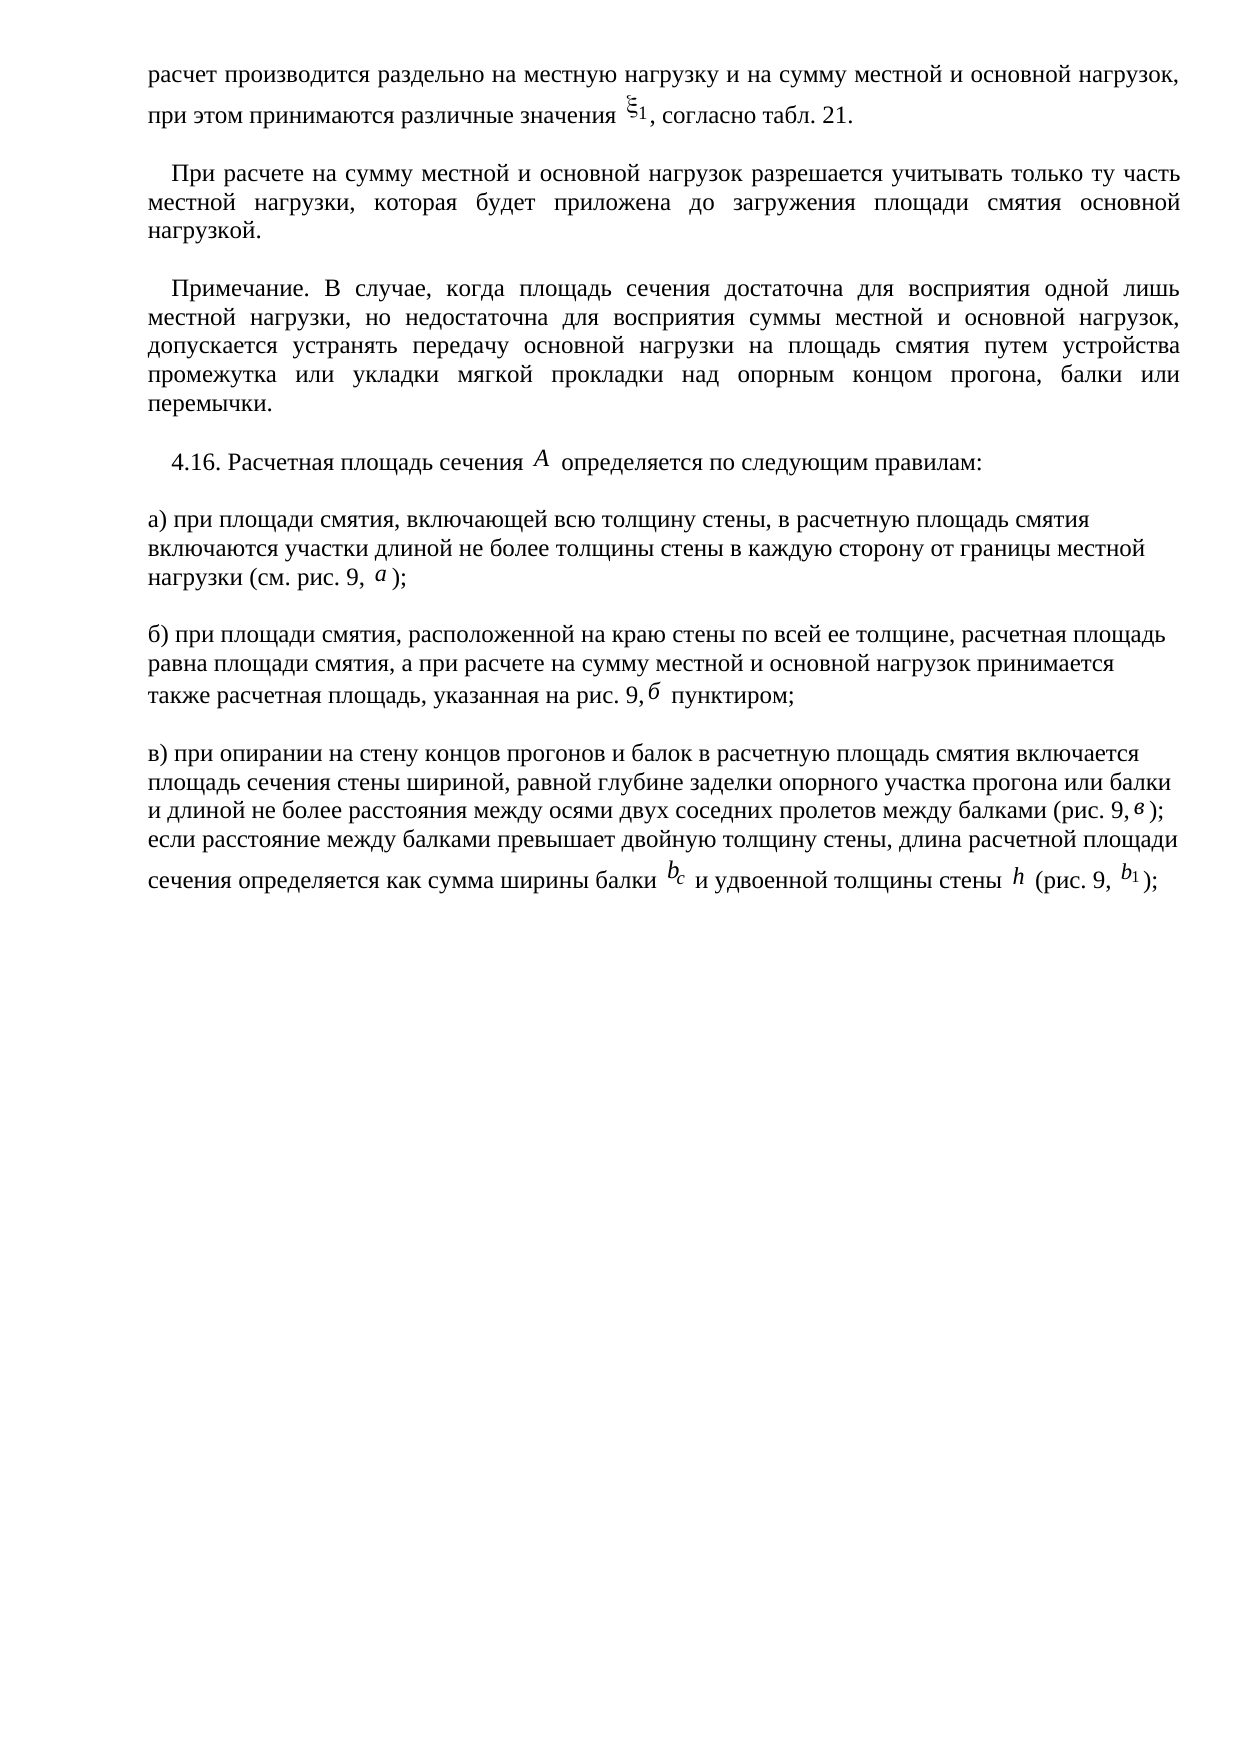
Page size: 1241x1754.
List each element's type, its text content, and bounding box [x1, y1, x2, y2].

text расчет производится раздельно на местную нагрузку и на сумму местной и основной нагрузок, при этом принимаются различные значения , согласно табл. 21. [148, 59, 1181, 129]
text а) при площади смятия, включающей всю толщину стены, в расчетную площадь смятия включаются участки длиной не более толщины стены в каждую сторону от границы местной нагрузки (см. рис. 9, ); [148, 504, 1181, 591]
text Примечание. В случае, когда площадь сечения достаточна для восприятия одной лишь местной нагрузки, но недостаточна для восприятия суммы местной и основной нагрузок, допускается устранять передачу основной нагрузки на площадь смятия путем устройства промежутка или укладки мягкой прокладки над опорным концом прогона, балки или перемычки. [148, 273, 1181, 417]
text При расчете на сумму местной и основной нагрузок разрешается учитывать только ту часть местной нагрузки, которая будет приложена до загружения площади смятия основной нагрузкой. [148, 158, 1181, 244]
text 4.16. Расчетная площадь сечения определяется по следующим правилам: [148, 445, 1181, 476]
text б) при площади смятия, расположенной на краю стены по всей ее толщине, расчетная площадь равна площади смятия, а при расчете на сумму местной и основной нагрузок принимается также расчетная площадь, указанная на рис. 9, пунктиром; [148, 619, 1181, 709]
text в) при опирании на стену концов прогонов и балок в расчетную площадь смятия включается площадь сечения стены шириной, равной глубине заделки опорного участка прогона или балки и длиной не более расстояния между осями двух соседних пролетов между балками (рис. 9,); если расстояние между балками превышает двойную толщину стены, длина расчетной площади сечения определяется как сумма ширины балки и удвоенной толщины стены (рис. 9, ); [148, 738, 1181, 894]
